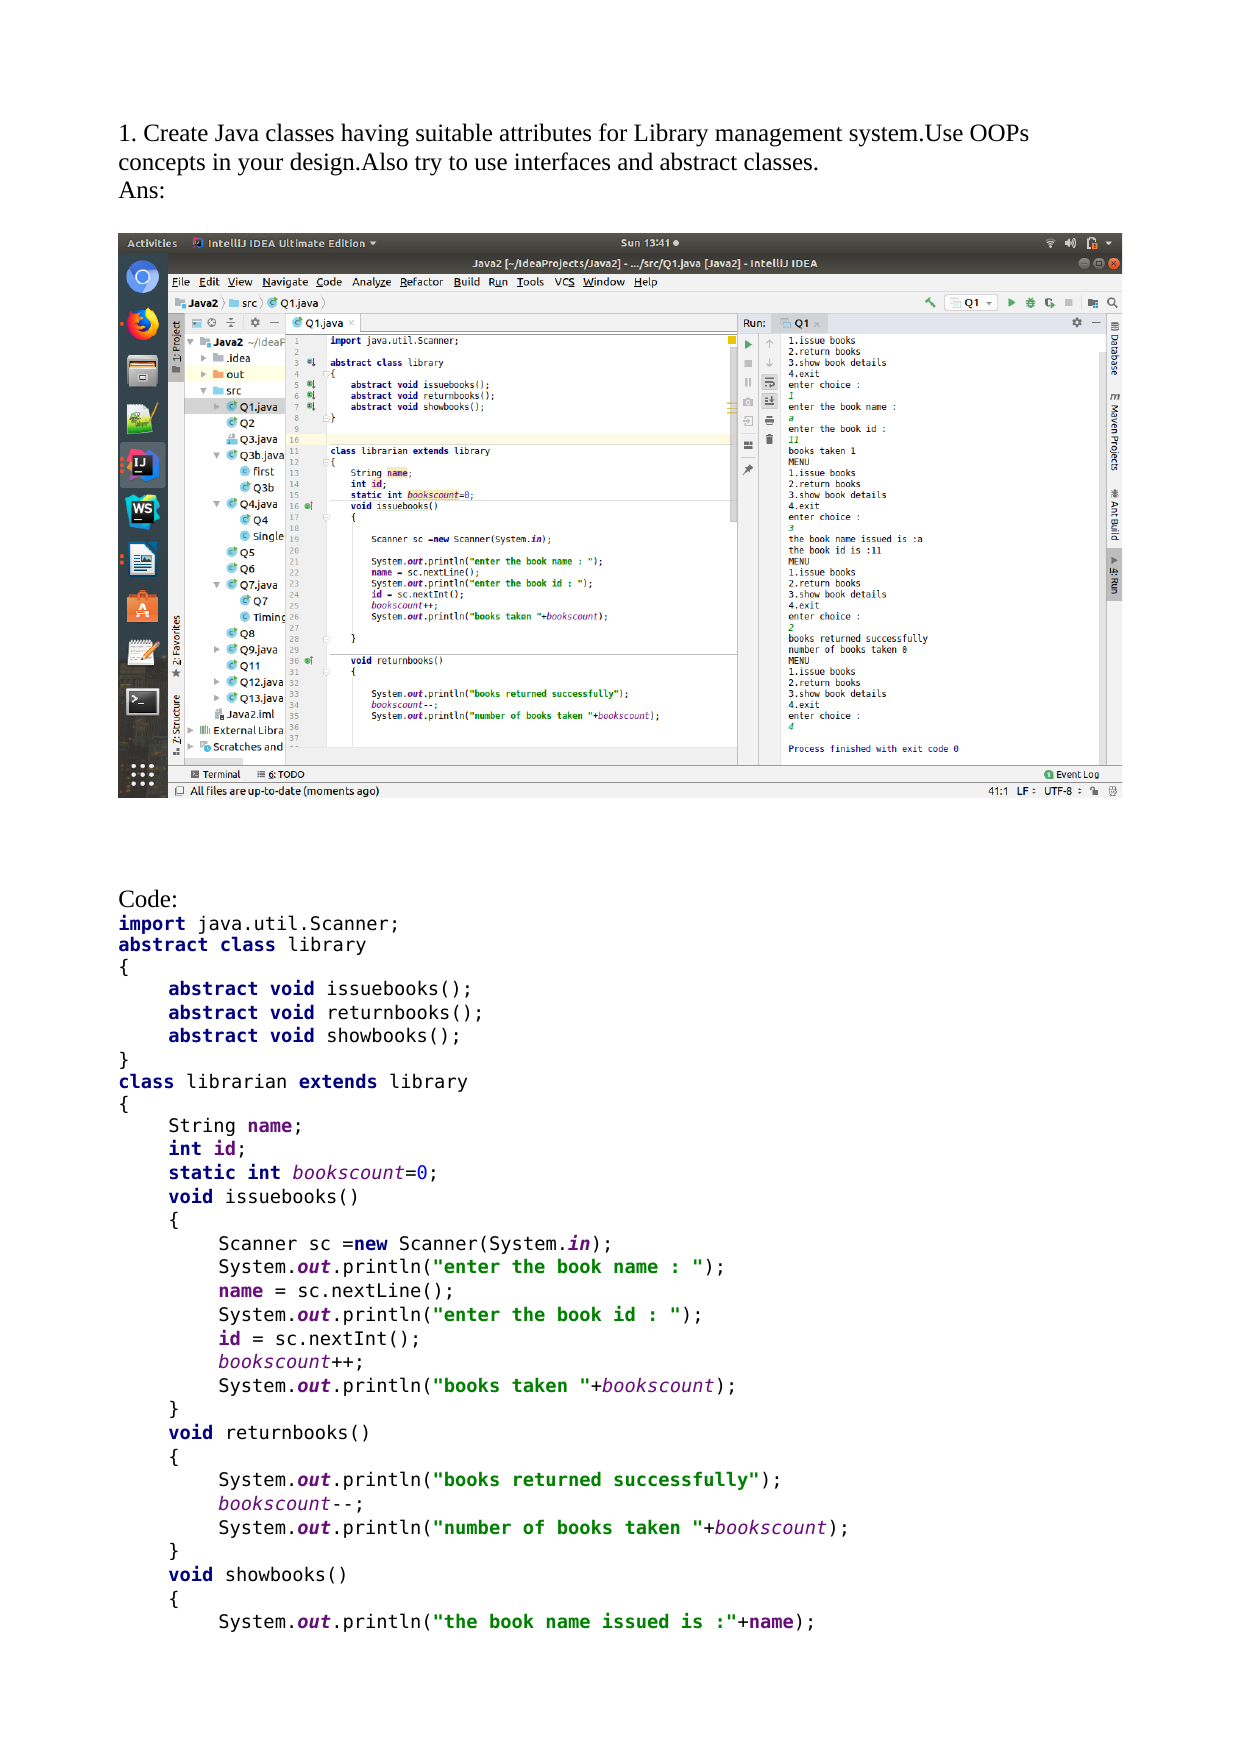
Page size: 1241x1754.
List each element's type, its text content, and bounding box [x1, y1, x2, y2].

text } [118, 1398, 1122, 1422]
text { [118, 1209, 1122, 1233]
text class librarian extends library [118, 1071, 1122, 1093]
text String name; [118, 1115, 1122, 1138]
text 1. Create Java classes having suitable attributes for Library management system.Use OOPs concepts in your design.Also try to use interfaces and abstract classes. [118, 118, 1122, 176]
text { [118, 956, 1122, 978]
text bookscount++; [118, 1351, 1122, 1375]
text abstract void showbooks(); [118, 1025, 1122, 1049]
text Ans: [118, 176, 1122, 204]
picture [118, 233, 1123, 798]
text name = sc.nextLine(); [118, 1280, 1122, 1304]
text import java.util.Scanner; [118, 912, 1122, 934]
text } [118, 1049, 1122, 1071]
text id = sc.nextInt(); [118, 1327, 1122, 1351]
text static int bookscount=0; [118, 1162, 1122, 1186]
text void showbooks() [118, 1564, 1122, 1588]
text Code: [118, 884, 1122, 912]
text } [118, 1540, 1122, 1564]
text void issuebooks() [118, 1186, 1122, 1209]
text { [118, 1588, 1122, 1611]
text int id; [118, 1138, 1122, 1162]
text abstract class library [118, 934, 1122, 956]
text abstract void returnbooks(); [118, 1002, 1122, 1025]
text { [118, 1093, 1122, 1115]
text System.out.println("books returned successfully"); [118, 1469, 1122, 1493]
text System.out.println("books taken "+bookscount); [118, 1375, 1122, 1398]
text System.out.println("number of books taken "+bookscount); [118, 1517, 1122, 1540]
text System.out.println("enter the book name : "); [118, 1257, 1122, 1280]
text { [118, 1446, 1122, 1469]
text void returnbooks() [118, 1422, 1122, 1446]
text abstract void issuebooks(); [118, 978, 1122, 1002]
text bookscount--; [118, 1493, 1122, 1517]
text Scanner sc =new Scanner(System.in); [118, 1233, 1122, 1257]
text System.out.println("enter the book id : "); [118, 1304, 1122, 1327]
text System.out.println("the book name issued is :"+name); [118, 1611, 1122, 1635]
